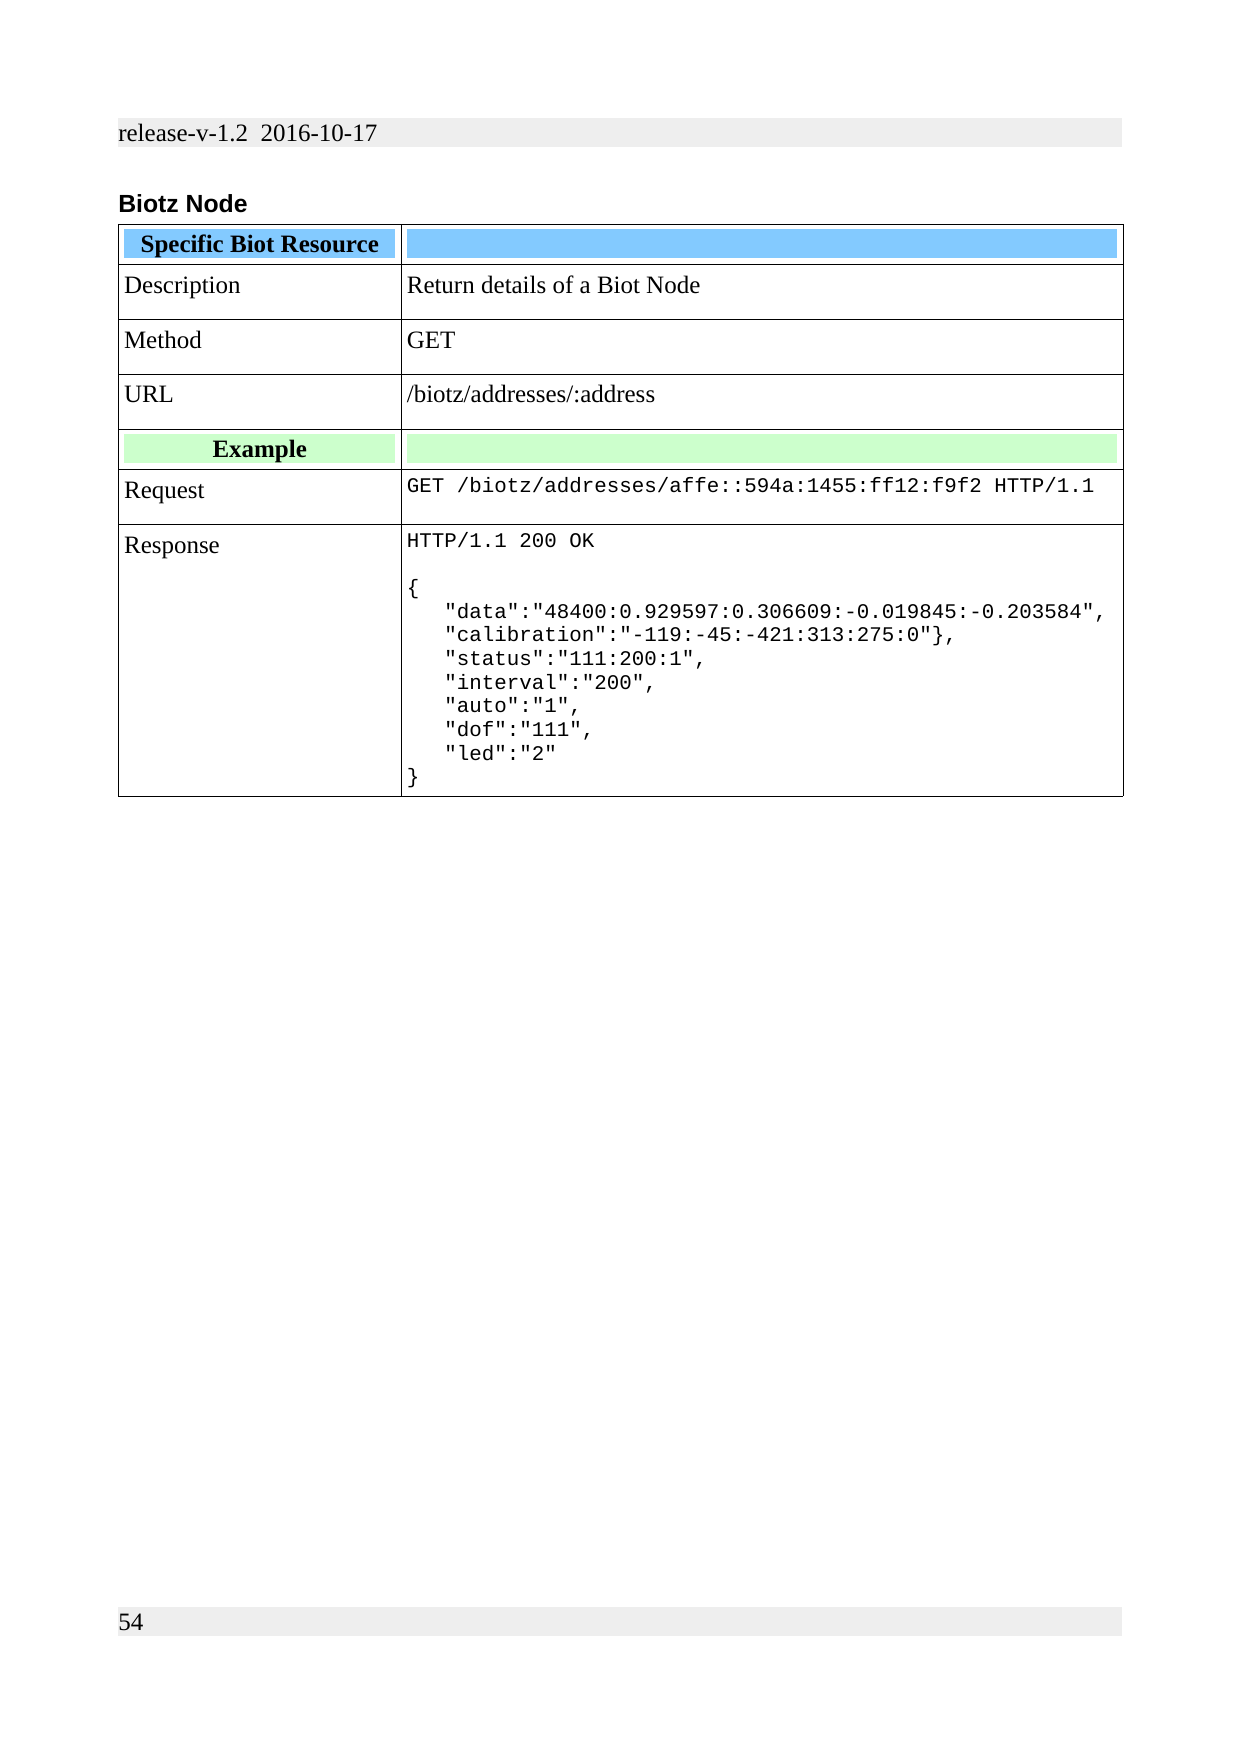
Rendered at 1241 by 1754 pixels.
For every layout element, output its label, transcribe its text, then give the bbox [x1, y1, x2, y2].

table_cell GET [402, 320, 1123, 374]
table_header [402, 225, 1123, 264]
table_cell Example [119, 430, 401, 469]
subtitle Biotz Node [118, 189, 1122, 217]
table_cell Description [119, 265, 401, 319]
table_cell Return details of a Biot Node [402, 265, 1123, 319]
table_cell URL [119, 375, 401, 429]
table_header Specific Biot Resource [119, 225, 401, 264]
table_header GET /biotz/addresses/affe::594a:1455:ff12:f9f2 HTTP/1.1 [402, 470, 1123, 524]
table_cell HTTP/1.1 200 OK { "data":"48400:0.929597:0.306609:-0.019845:-0.203584", "calibration":"-119:-45:-421:313:275:0"}, "status":"111:200:1", "interval":"200", "auto":"1", "dof":"111", "led":"2" } [402, 525, 1123, 796]
table_cell Response [119, 525, 401, 796]
table_cell /biotz/addresses/:address [402, 375, 1123, 429]
table_cell [402, 430, 1123, 469]
table_cell Method [119, 320, 401, 374]
table_header Request [119, 470, 401, 524]
